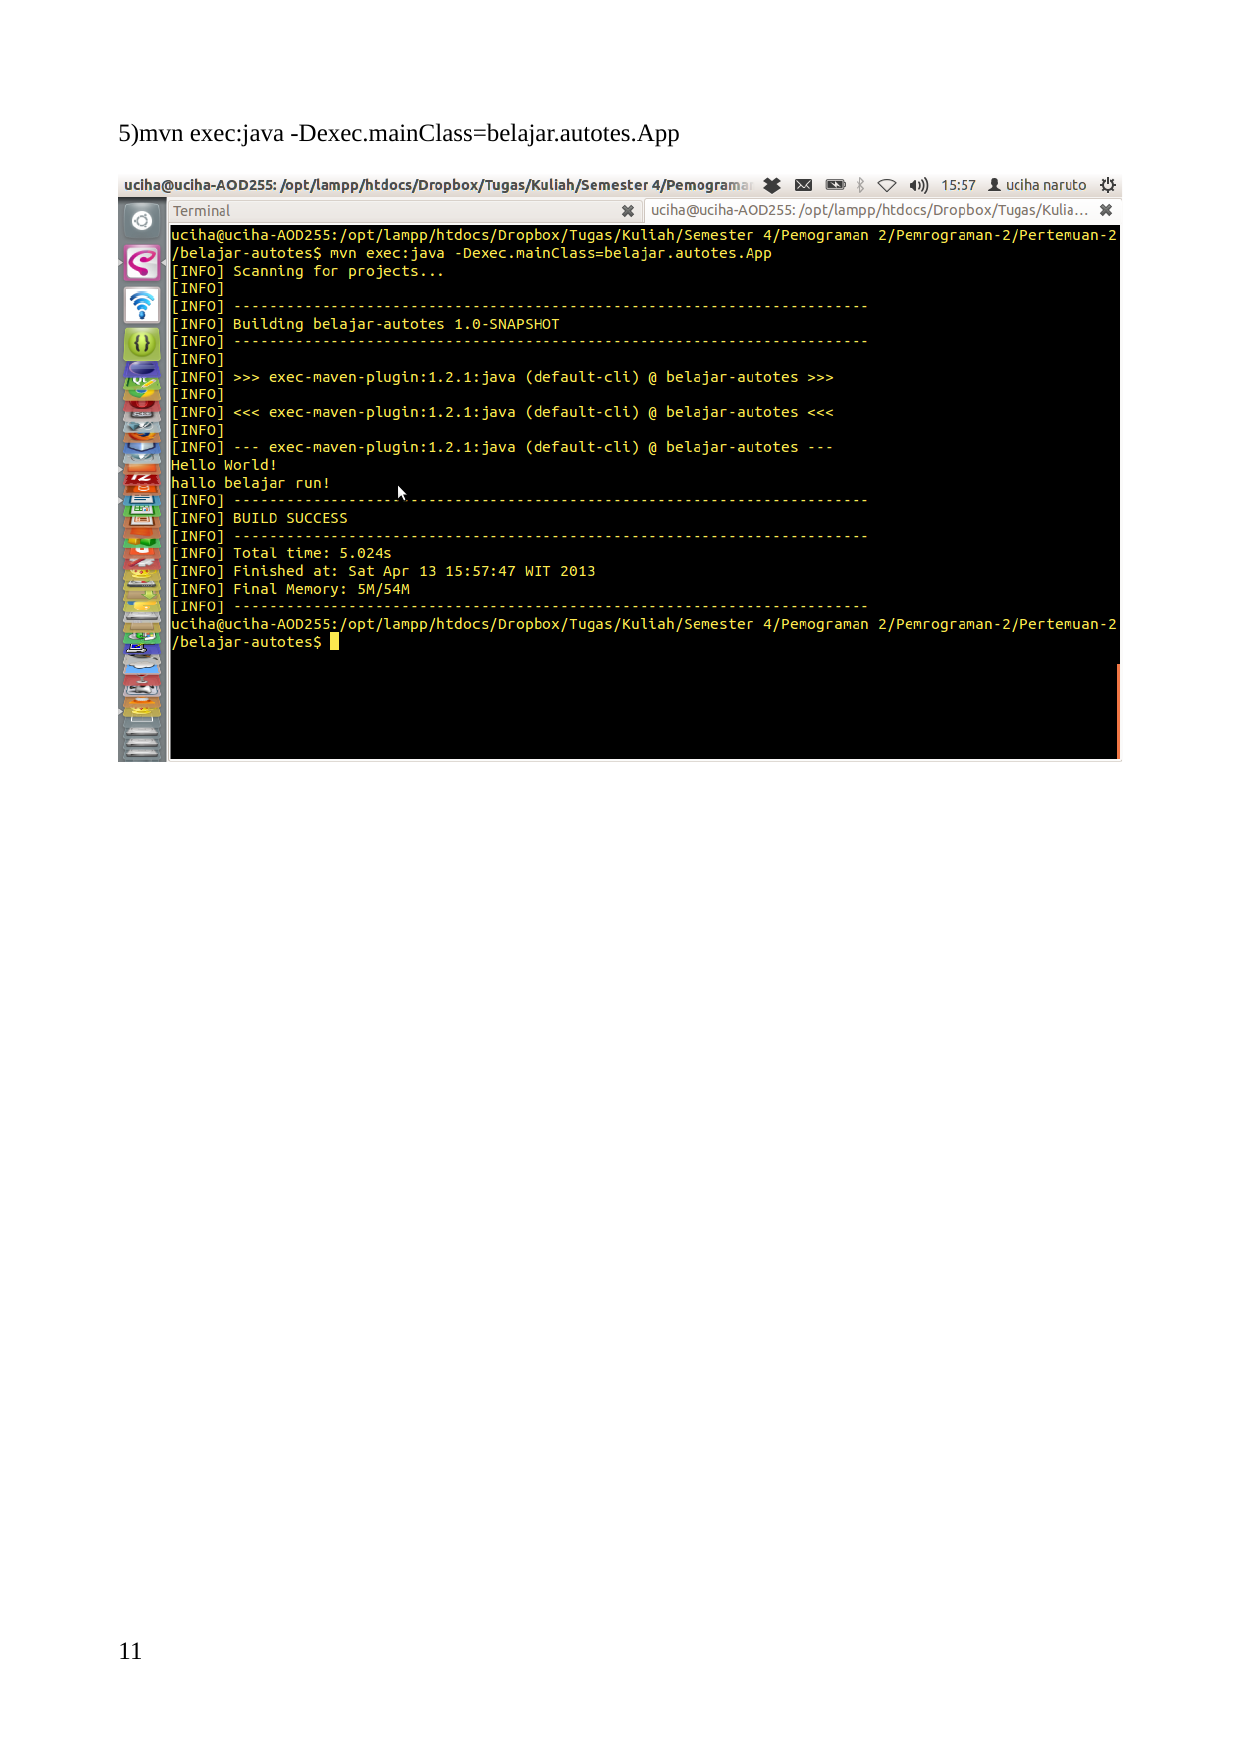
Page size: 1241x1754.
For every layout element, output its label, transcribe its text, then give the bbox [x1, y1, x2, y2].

picture [118, 173, 1123, 762]
list mvn exec:java -Dexec.mainClass=belajar.autotes.App [118, 118, 1122, 147]
